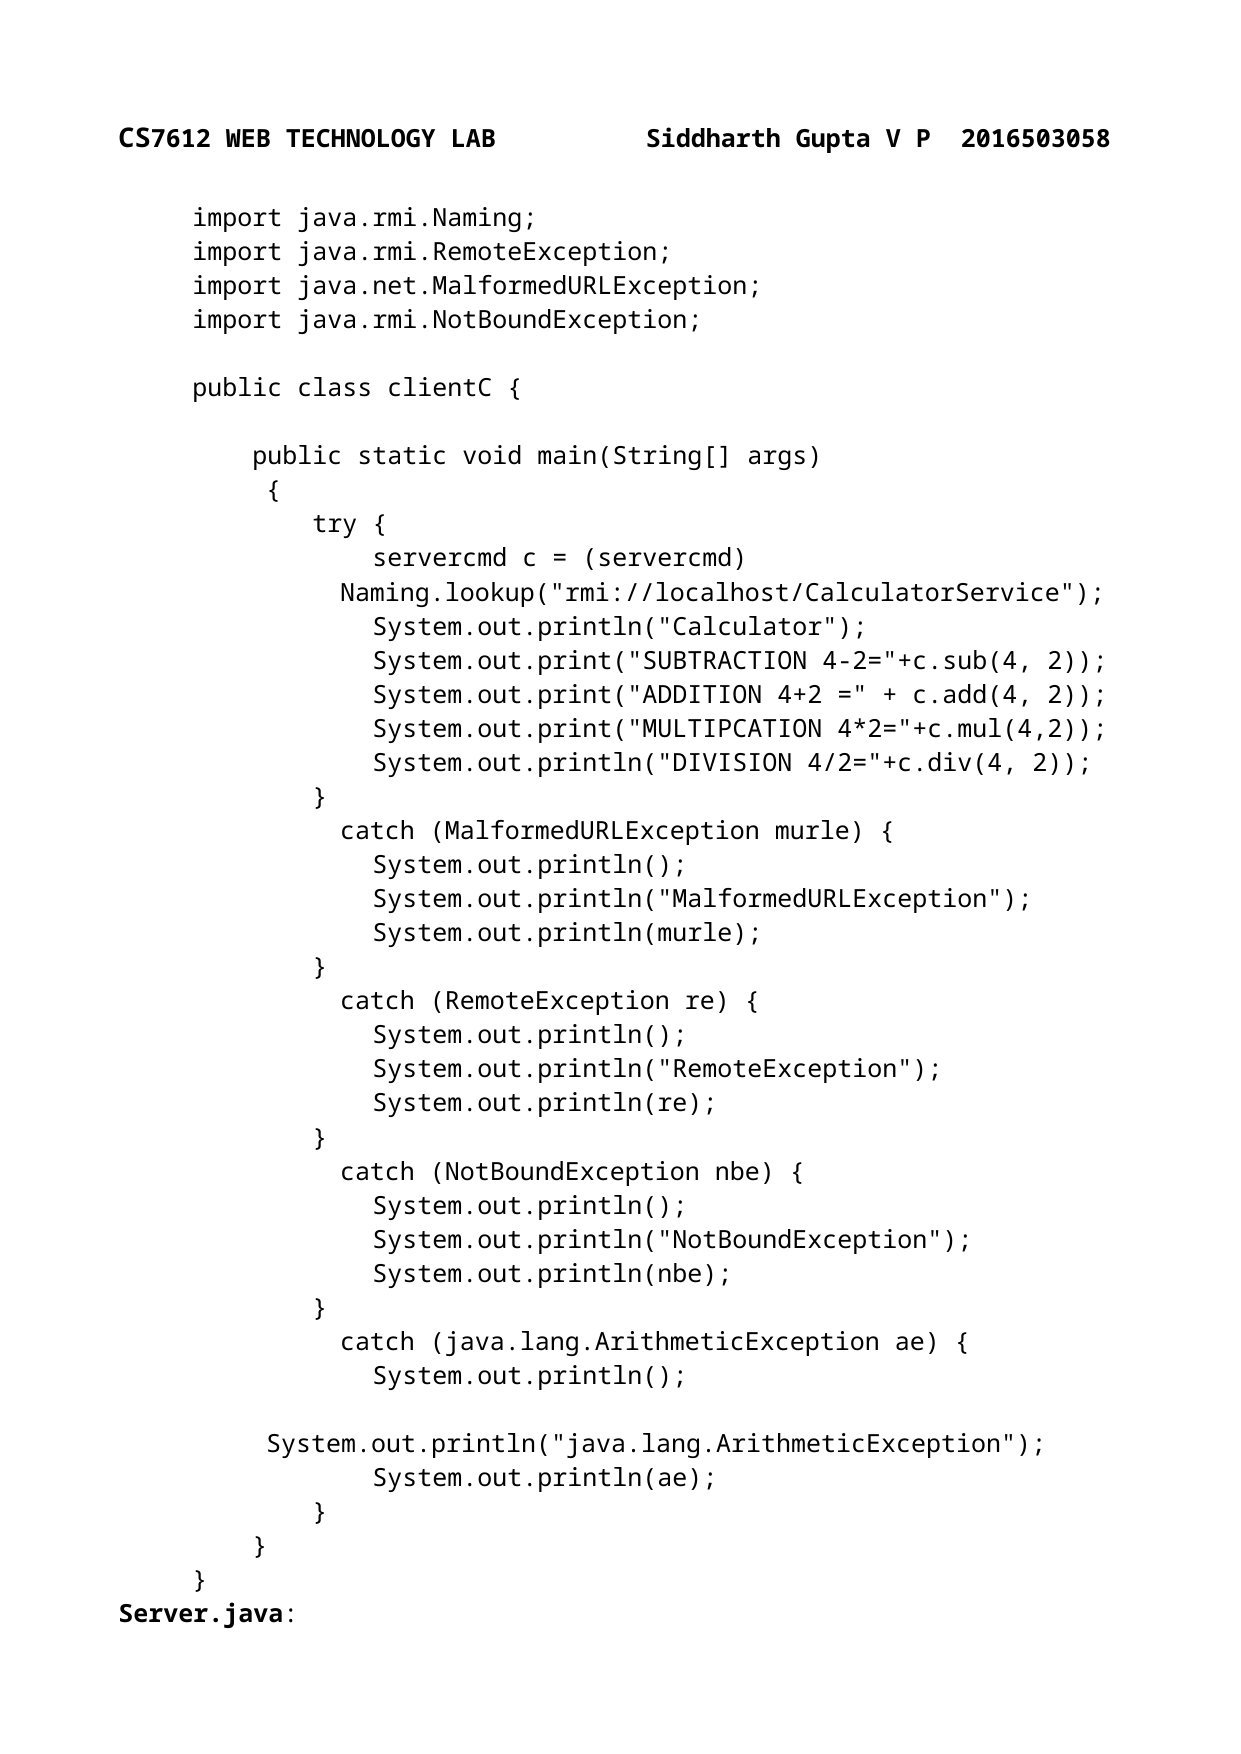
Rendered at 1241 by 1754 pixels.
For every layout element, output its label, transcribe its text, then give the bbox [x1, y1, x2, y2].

text System.out.println(nbe); [192, 1255, 1122, 1289]
text System.out.println(); [192, 847, 1122, 881]
text } [192, 1289, 1122, 1323]
text } [192, 1119, 1122, 1153]
text System.out.print("SUBTRACTION 4-2="+c.sub(4, 2)); [192, 642, 1122, 676]
text System.out.println(); [192, 1187, 1122, 1221]
text System.out.print("MULTIPCATION 4*2="+c.mul(4,2)); [192, 710, 1122, 744]
text catch (NotBoundException nbe) { [192, 1153, 1122, 1187]
text System.out.println("NotBoundException"); [192, 1221, 1122, 1255]
text public class clientC { [192, 370, 1122, 404]
text System.out.println(); [192, 1017, 1122, 1051]
text Server.java: [118, 1596, 1122, 1630]
text } [192, 1528, 1122, 1562]
text System.out.println(); [192, 1358, 1122, 1392]
text catch (RemoteException re) { [192, 983, 1122, 1017]
text } [192, 778, 1122, 813]
text catch (MalformedURLException murle) { [192, 813, 1122, 847]
text } [192, 1494, 1122, 1528]
text import java.net.MalformedURLException; [192, 268, 1122, 302]
text } [192, 1562, 1122, 1596]
text System.out.println("RemoteException"); [192, 1051, 1122, 1085]
text System.out.println(murle); [192, 915, 1122, 949]
text import java.rmi.Naming; [192, 199, 1122, 233]
text System.out.println(ae); [192, 1460, 1122, 1494]
text System.out.print("ADDITION 4+2 =" + c.add(4, 2)); [192, 676, 1122, 710]
text System.out.println("MalformedURLException"); [192, 881, 1122, 915]
text System.out.println("DIVISION 4/2="+c.div(4, 2)); [192, 744, 1122, 778]
text public static void main(String[] args) [192, 438, 1122, 472]
text System.out.println("java.lang.ArithmeticException"); [192, 1392, 1122, 1460]
text import java.rmi.RemoteException; [192, 233, 1122, 268]
text servercmd c = (servercmd) Naming.lookup("rmi://localhost/CalculatorService"); [192, 540, 1122, 608]
text System.out.println(re); [192, 1085, 1122, 1119]
text System.out.println("Calculator"); [192, 608, 1122, 642]
text import java.rmi.NotBoundException; [192, 302, 1122, 336]
text { [192, 472, 1122, 506]
text } [192, 949, 1122, 983]
text catch (java.lang.ArithmeticException ae) { [192, 1323, 1122, 1358]
text try { [192, 506, 1122, 540]
